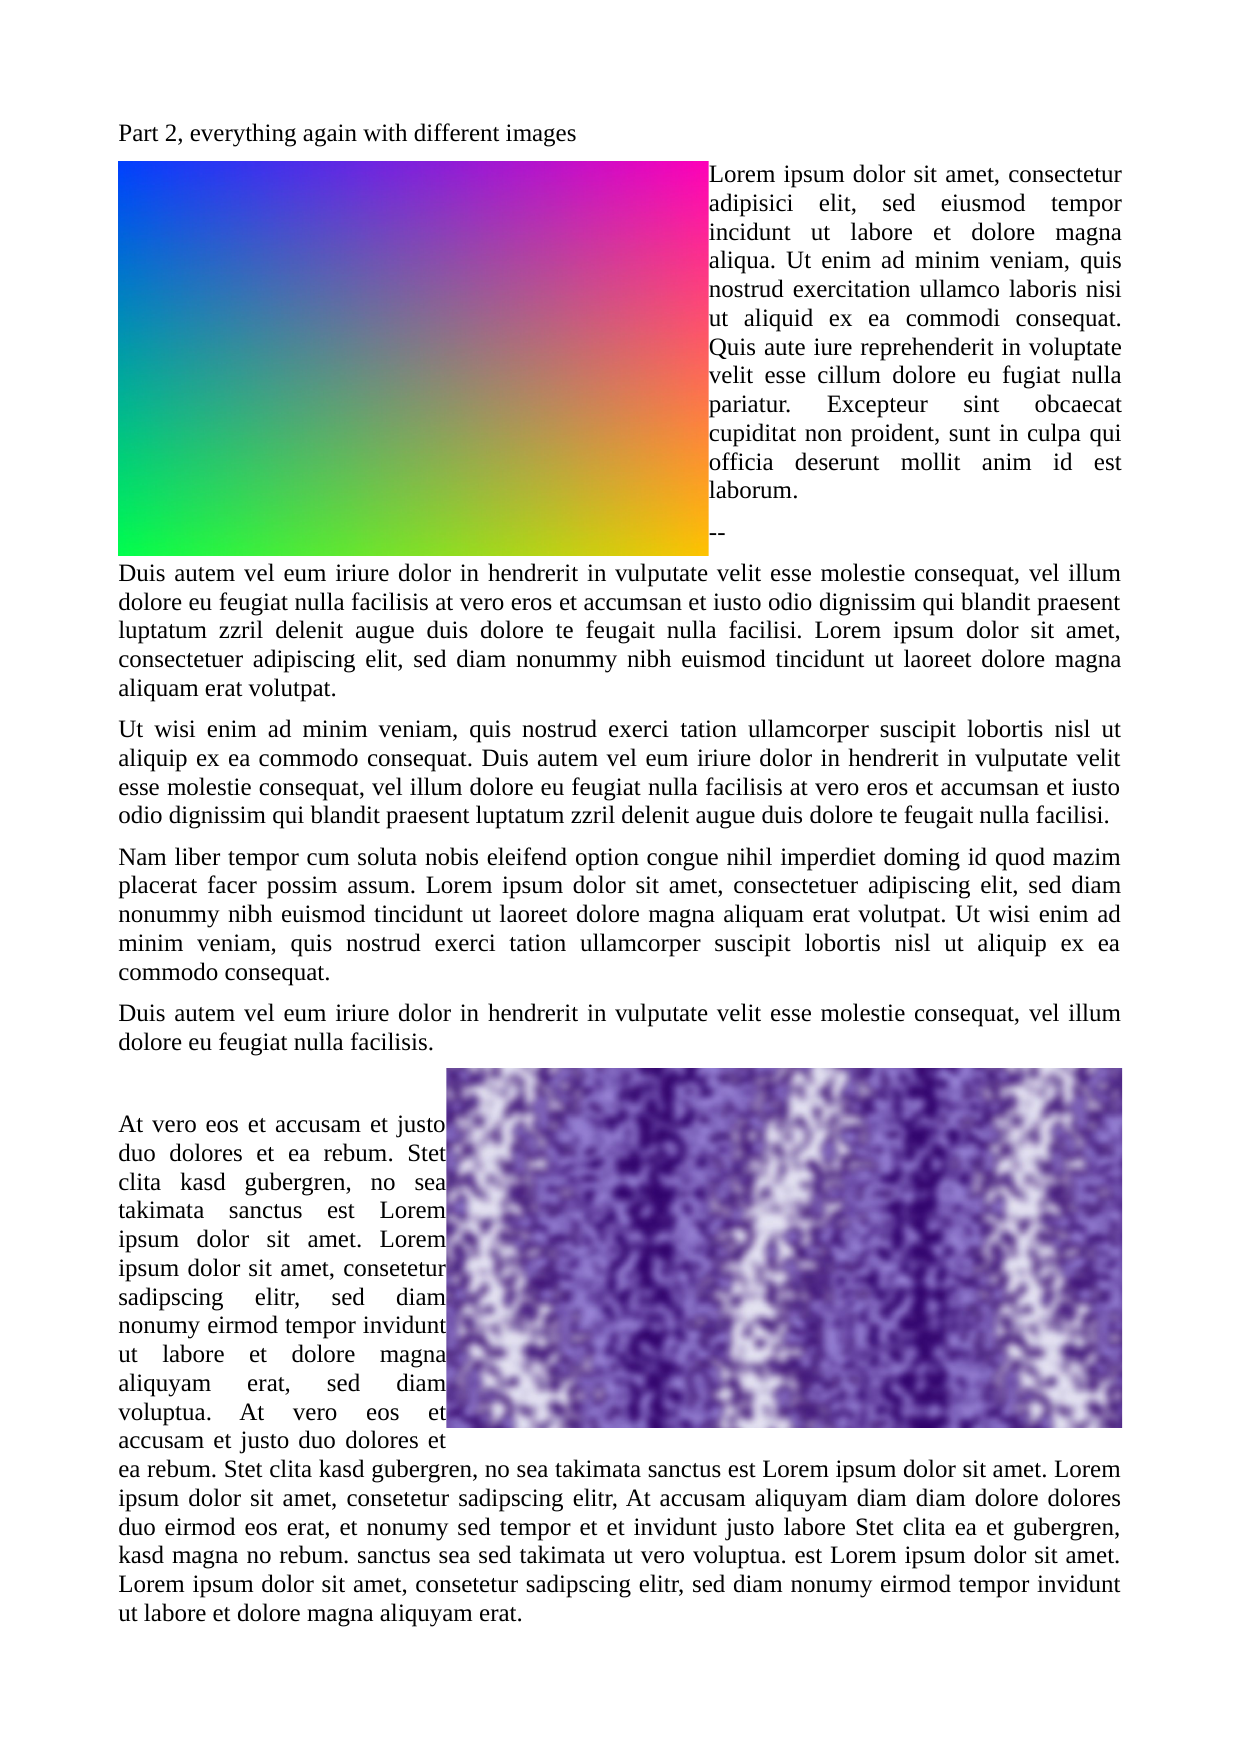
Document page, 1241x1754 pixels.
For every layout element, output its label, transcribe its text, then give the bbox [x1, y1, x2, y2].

text Nam liber tempor cum soluta nobis eleifend option congue nihil imperdiet doming id quod mazim placerat facer possim assum. Lorem ipsum dolor sit amet, consectetuer adipiscing elit, sed diam nonummy nibh euismod tincidunt ut laoreet dolore magna aliquam erat volutpat. Ut wisi enim ad minim veniam, quis nostrud exerci tation ullamcorper suscipit lobortis nisl ut aliquip ex ea commodo consequat. [118, 842, 1122, 986]
text Duis autem vel eum iriure dolor in hendrerit in vulputate velit esse molestie consequat, vel illum dolore eu feugiat nulla facilisis at vero eros et accumsan et iusto odio dignissim qui blandit praesent luptatum zzril delenit augue duis dolore te feugait nulla facilisi. Lorem ipsum dolor sit amet, consectetuer adipiscing elit, sed diam nonummy nibh euismod tincidunt ut laoreet dolore magna aliquam erat volutpat. [118, 558, 1122, 702]
text -- [709, 517, 1122, 546]
text Duis autem vel eum iriure dolor in hendrerit in vulputate velit esse molestie consequat, vel illum dolore eu feugiat nulla facilisis. [118, 998, 1122, 1056]
text At vero eos et accusam et justo duo dolores et ea rebum. Stet clita kasd gubergren, no sea takimata sanctus est Lorem ipsum dolor sit amet. Lorem ipsum dolor sit amet, consetetur sadipscing elitr, sed diam nonumy eirmod tempor invidunt ut labore et dolore magna aliquyam erat, sed diam voluptua. At vero eos et accusam et justo duo dolores et ea rebum. Stet clita kasd gubergren, no sea takimata sanctus est Lorem ipsum dolor sit amet. Lorem ipsum dolor sit amet, consetetur sadipscing elitr, At accusam aliquyam diam diam dolore dolores duo eirmod eos erat, et nonumy sed tempor et et invidunt justo labore Stet clita ea et gubergren, kasd magna no rebum. sanctus sea sed takimata ut vero voluptua. est Lorem ipsum dolor sit amet. Lorem ipsum dolor sit amet, consetetur sadipscing elitr, sed diam nonumy eirmod tempor invidunt ut labore et dolore magna aliquyam erat. [118, 1109, 1122, 1627]
text Part 2, everything again with different images [118, 118, 1122, 147]
text Lorem ipsum dolor sit amet, consectetur adipisici elit, sed eiusmod tempor incidunt ut labore et dolore magna aliqua. Ut enim ad minim veniam, quis nostrud exercitation ullamco laboris nisi ut aliquid ex ea commodi consequat. Quis aute iure reprehenderit in voluptate velit esse cillum dolore eu fugiat nulla pariatur. Excepteur sint obcaecat cupiditat non proident, sunt in culpa qui officia deserunt mollit anim id est laborum. [118, 159, 1122, 504]
picture [446, 1068, 1123, 1428]
picture [118, 161, 709, 556]
text Ut wisi enim ad minim veniam, quis nostrud exerci tation ullamcorper suscipit lobortis nisl ut aliquip ex ea commodo consequat. Duis autem vel eum iriure dolor in hendrerit in vulputate velit esse molestie consequat, vel illum dolore eu feugiat nulla facilisis at vero eros et accumsan et iusto odio dignissim qui blandit praesent luptatum zzril delenit augue duis dolore te feugait nulla facilisi. [118, 714, 1122, 829]
